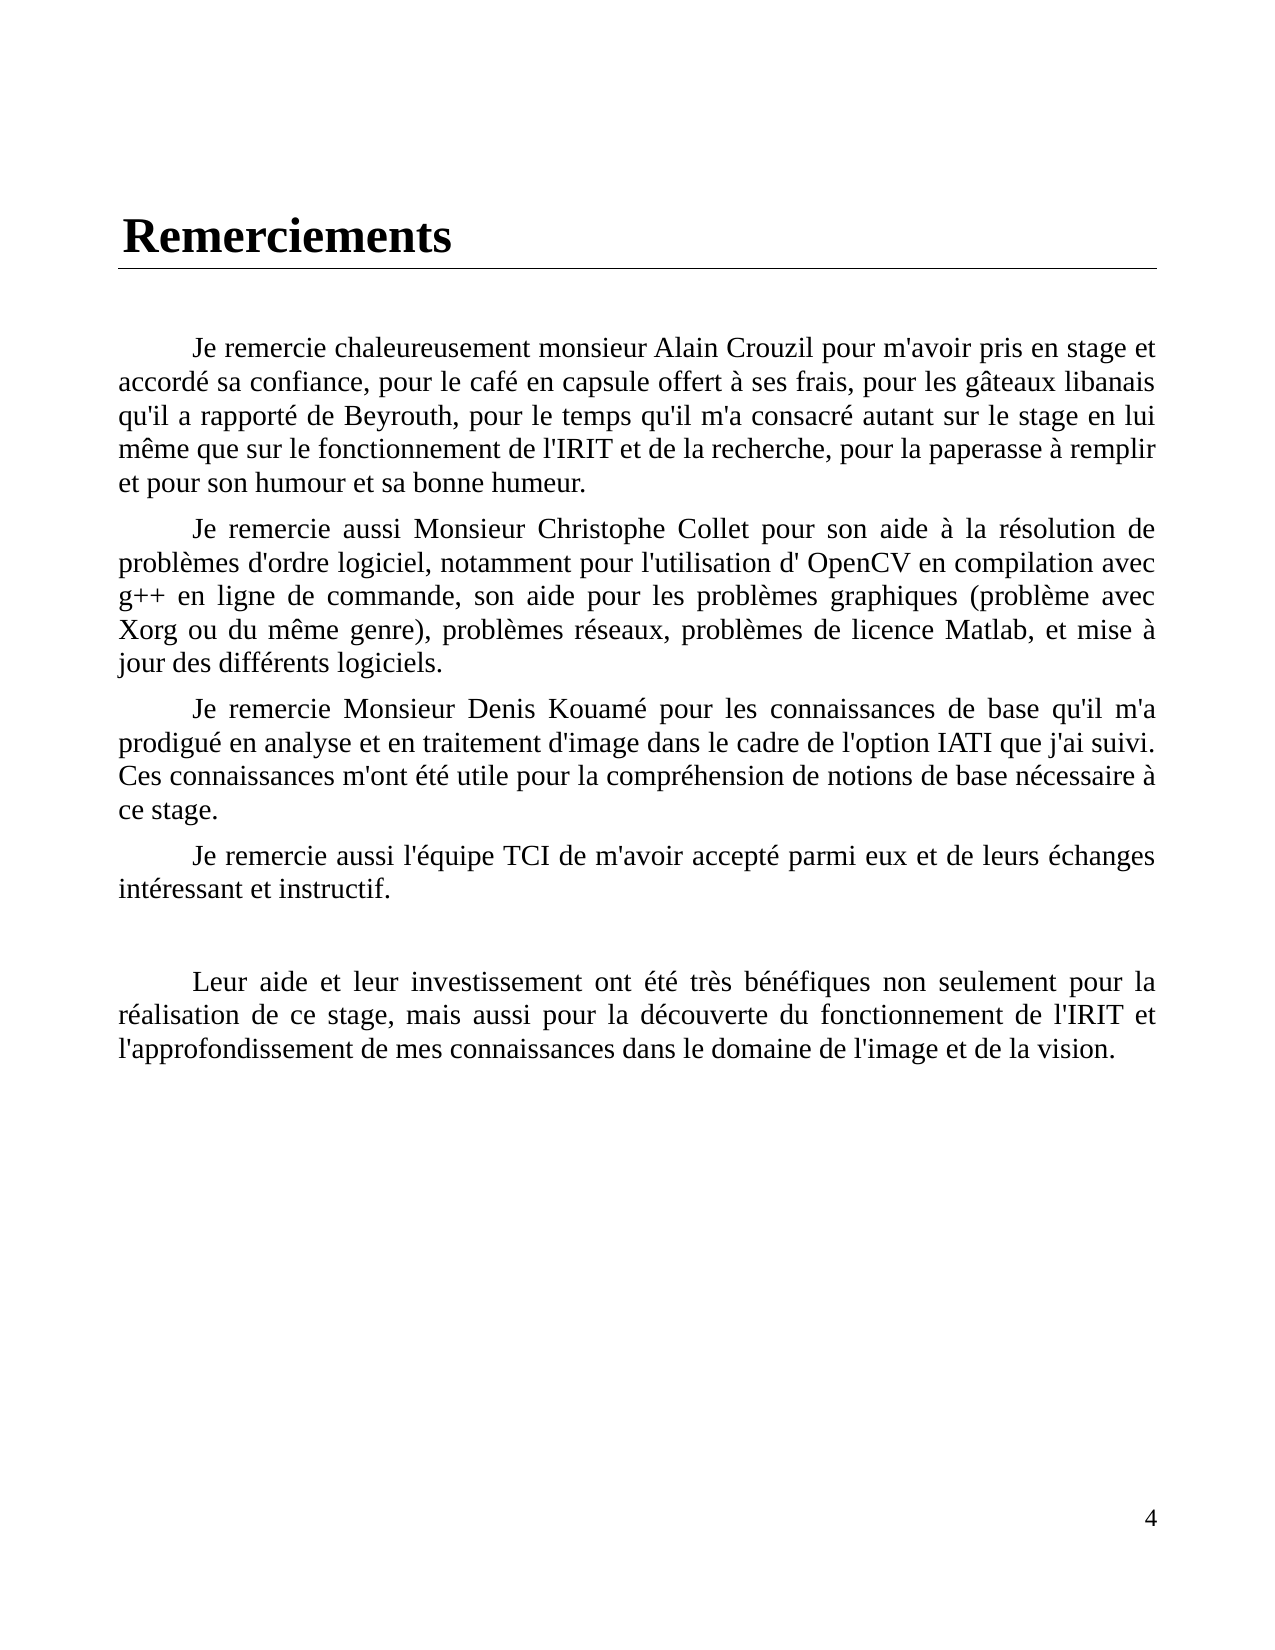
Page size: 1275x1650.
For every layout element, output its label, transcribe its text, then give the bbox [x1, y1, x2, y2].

text Je remercie aussi l'équipe TCI de m'avoir accepté parmi eux et de leurs échanges intéressant et instructif. [118, 838, 1157, 905]
text Je remercie aussi Monsieur Christophe Collet pour son aide à la résolution de problèmes d'ordre logiciel, notamment pour l'utilisation d' OpenCV en compilation avec g++ en ligne de commande, son aide pour les problèmes graphiques (problème avec Xorg ou du même genre), problèmes réseaux, problèmes de licence Matlab, et mise à jour des différents logiciels. [118, 511, 1157, 679]
subtitle Remerciements [118, 201, 1157, 268]
text Je remercie chaleureusement monsieur Alain Crouzil pour m'avoir pris en stage et accordé sa confiance, pour le café en capsule offert à ses frais, pour les gâteaux libanais qu'il a rapporté de Beyrouth, pour le temps qu'il m'a consacré autant sur le stage en lui même que sur le fonctionnement de l'IRIT et de la recherche, pour la paperasse à remplir et pour son humour et sa bonne humeur. [118, 326, 1157, 499]
text Je remercie Monsieur Denis Kouamé pour les connaissances de base qu'il m'a prodigué en analyse et en traitement d'image dans le cadre de l'option IATI que j'ai suivi. Ces connaissances m'ont été utile pour la compréhension de notions de base nécessaire à ce stage. [118, 691, 1157, 826]
text Leur aide et leur investissement ont été très bénéfiques non seulement pour la réalisation de ce stage, mais aussi pour la découverte du fonctionnement de l'IRIT et l'approfondissement de mes connaissances dans le domaine de l'image et de la vision. [118, 964, 1157, 1064]
